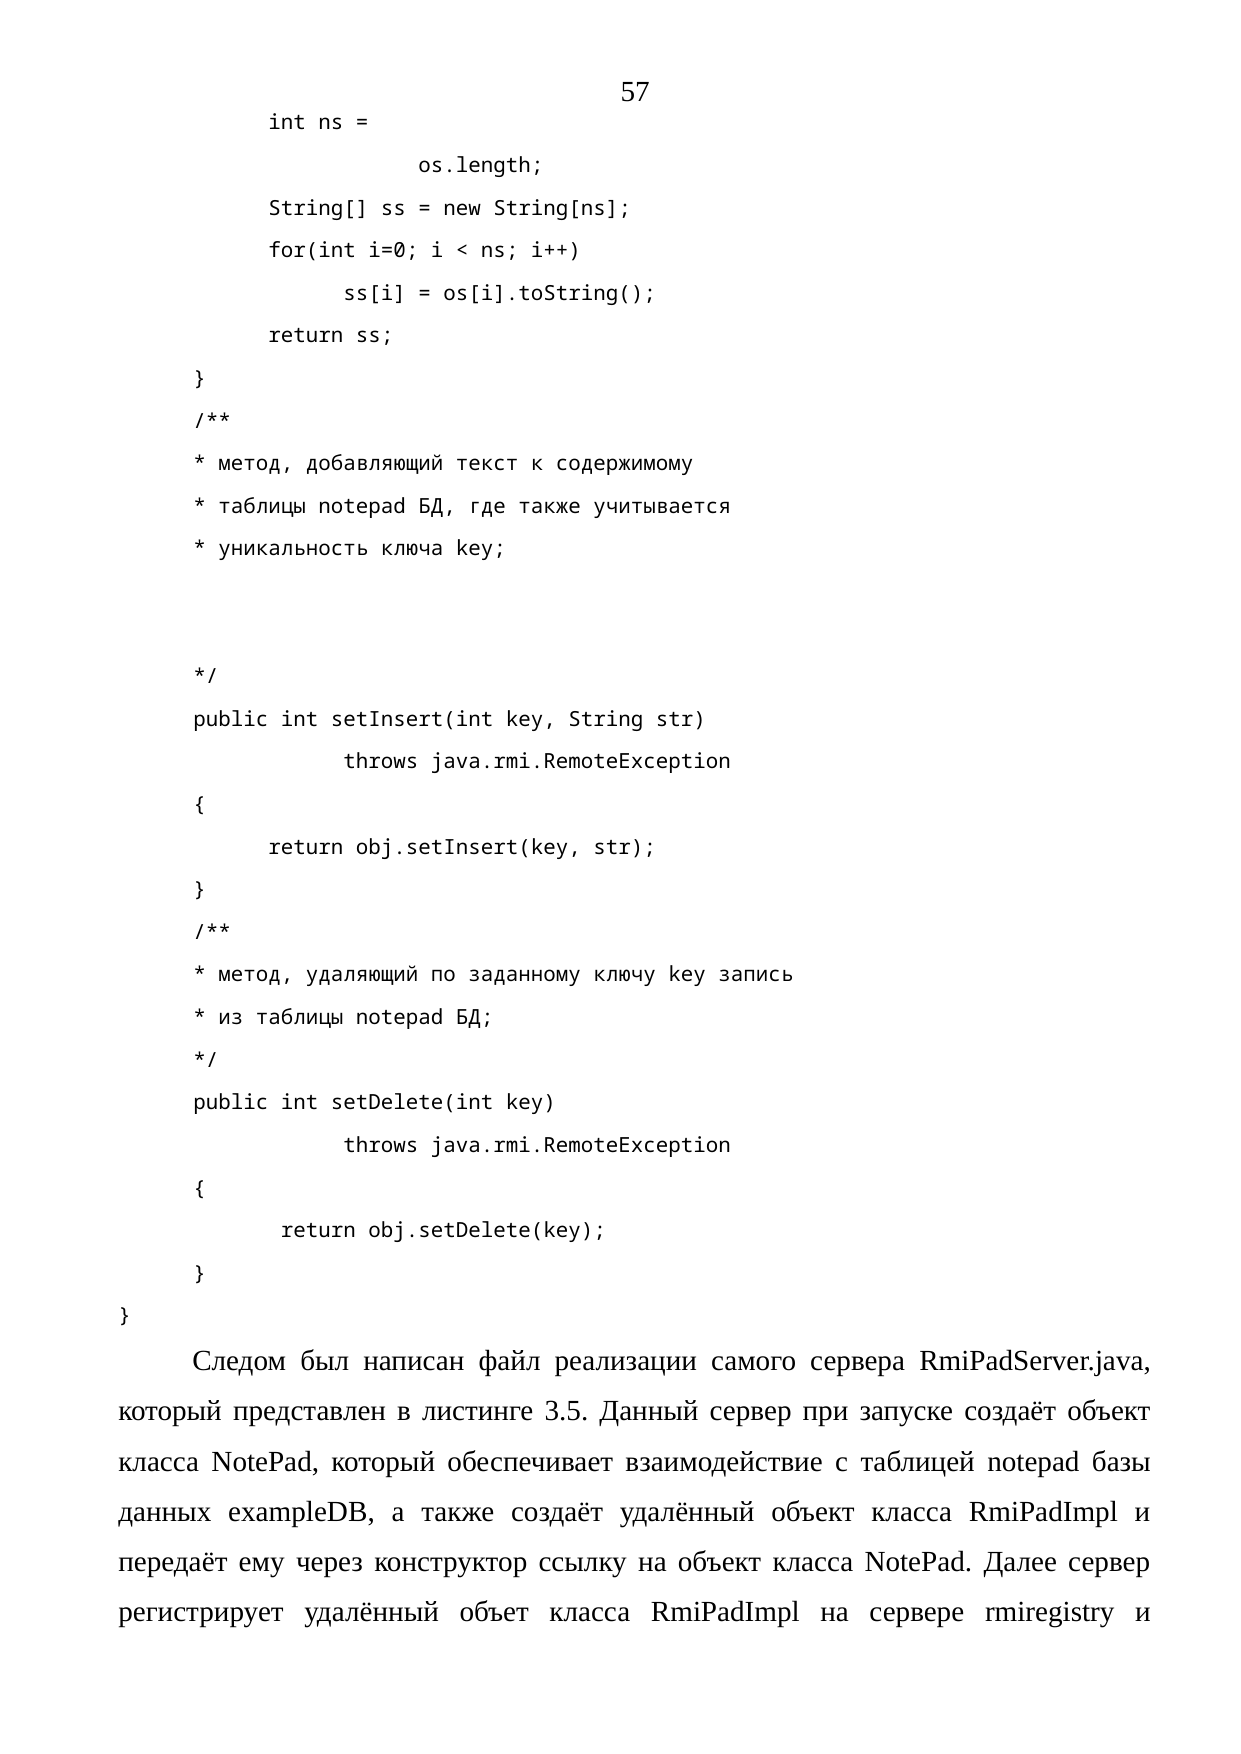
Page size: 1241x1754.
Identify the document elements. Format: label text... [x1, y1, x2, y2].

text /** [118, 917, 1152, 945]
text } [118, 363, 1152, 392]
text ss[i] = os[i].toString(); [118, 278, 1152, 306]
text * таблицы notepad БД, где также учитывается [118, 491, 1152, 519]
text os.length; [118, 150, 1152, 178]
text return obj.setInsert(key, str); [118, 832, 1152, 860]
text * из таблицы notepad БД; [118, 1002, 1152, 1031]
text Следом был написан файл реализации самого сервера RmiPadServer.java, который представлен в листинге 3.5. Данный сервер при запуске создаёт объект класса NotePad, который обеспечивает взаимодействие с таблицей notepad базы данных exampleDB, а также создаёт удалённый объект класса RmiPadImpl и передаёт ему через конструктор ссылку на объект класса NotePad. Далее сервер регистрирует удалённый объет класса RmiPadImpl на сервере rmiregistry и [118, 1343, 1152, 1628]
text return obj.setDelete(key); [118, 1215, 1152, 1244]
text * метод, удаляющий по заданному ключу key запись [118, 959, 1152, 988]
text } [118, 1300, 1152, 1329]
text * метод, добавляющий текст к содержимому [118, 448, 1152, 477]
text for(int i=0; i < ns; i++) [118, 235, 1152, 264]
text throws java.rmi.RemoteException [118, 747, 1152, 775]
text return ss; [118, 321, 1152, 349]
text { [118, 789, 1152, 818]
text int ns = [118, 107, 1152, 136]
text throws java.rmi.RemoteException [118, 1130, 1152, 1158]
text */ [118, 1045, 1152, 1073]
text { [118, 1173, 1152, 1201]
text public int setDelete(int key) [118, 1087, 1152, 1116]
text String[] ss = new String[ns]; [118, 193, 1152, 221]
text * уникальность ключа key; [118, 533, 1152, 562]
text public int setInsert(int key, String str) [118, 704, 1152, 732]
text } [118, 874, 1152, 903]
text /** [118, 406, 1152, 434]
text */ [118, 661, 1152, 690]
text } [118, 1258, 1152, 1286]
